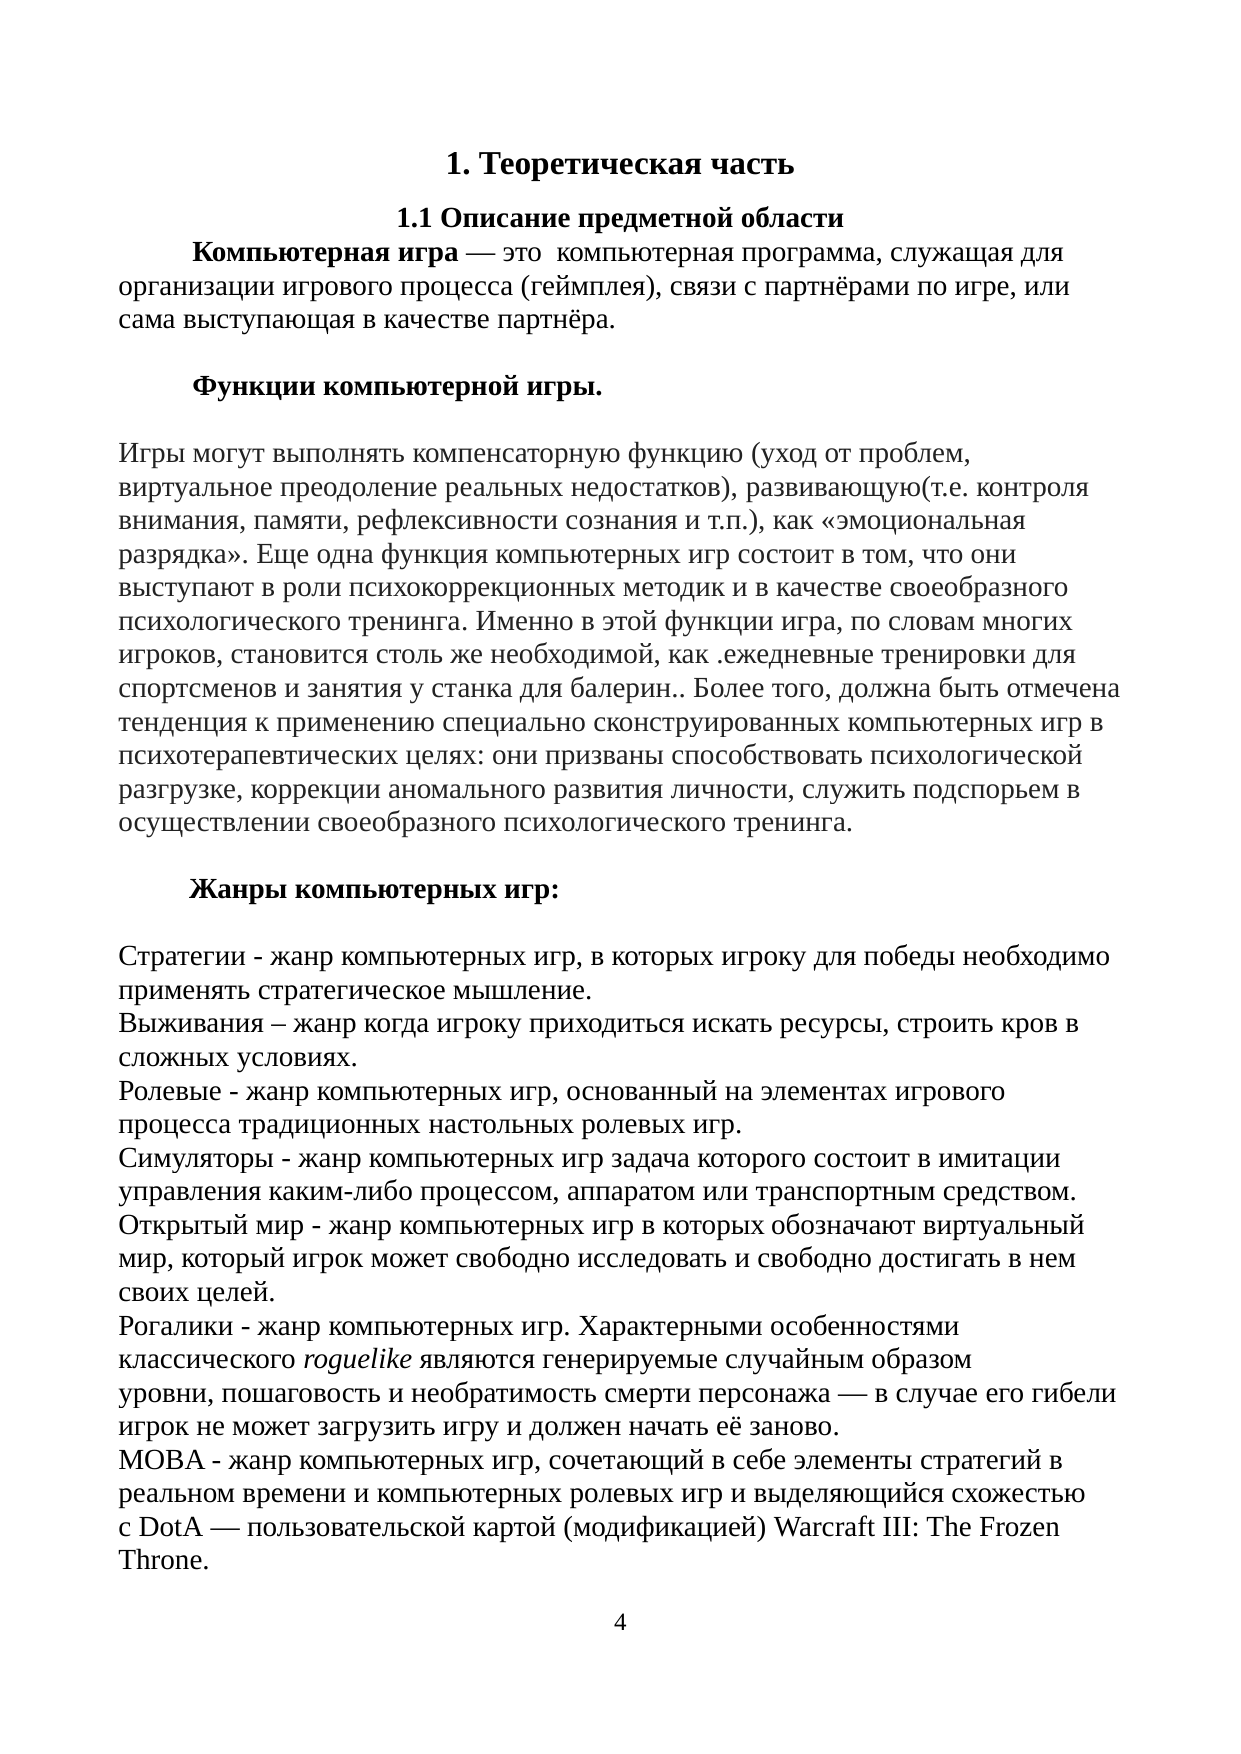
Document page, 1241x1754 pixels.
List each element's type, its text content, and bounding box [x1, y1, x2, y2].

subtitle 1. Теоретическая часть [118, 143, 1122, 181]
text MOBA - жанр компьютерных игр, сочетающий в себе элементы стратегий в реальном времени и компьютерных ролевых игр и выделяющийся схожестью с DotA — пользовательской картой (модификацией) Warcraft III: The Frozen Throne. [118, 1442, 1122, 1576]
text Игры могут выполнять компенсаторную функцию (уход от проблем, виртуальное преодоление реальных недостатков), развивающую(т.е. контроля внимания, памяти, рефлексивности сознания и т.п.), как «эмоциональная разрядка». Еще одна функция компьютерных игр состоит в том, что они выступают в роли психокоррекционных методик и в качестве своеобразного психологического тренинга. Именно в этой функции игра, по словам многих игроков, становится столь же необходимой, как .ежедневные тренировки для спортсменов и занятия у станка для балерин.. Более того, должна быть отмечена тенденция к применению специально сконструированных компьютерных игр в психотерапевтических целях: они призваны способствовать психологической разгрузке, коррекции аномального развития личности, служить подспорьем в осуществлении своеобразного психологического тренинга. [118, 435, 1122, 838]
text Выживания – жанр когда игроку приходиться искать ресурсы, строить кров в сложных условиях. [118, 1006, 1122, 1073]
text Стратегии - жанр компьютерных игр, в которых игроку для победы необходимо применять стратегическое мышление. [118, 938, 1122, 1006]
text Симуляторы - жанр компьютерных игр задача которого состоит в имитации управления каким-либо процессом, аппаратом или транспортным средством. [118, 1140, 1122, 1207]
text Ролевые - жанр компьютерных игр, основанный на элементах игрового процесса традиционных настольных ролевых игр. [118, 1073, 1122, 1140]
text Функции компьютерной игры. [118, 368, 1122, 402]
text Компьютерная игра — это компьютерная программа, служащая для организации игрового процесса (геймплея), связи с партнёрами по игре, или сама выступающая в качестве партнёра. [118, 234, 1122, 335]
text Открытый мир - жанр компьютерных игр в которых обозначают виртуальный мир, который игрок может свободно исследовать и свободно достигать в нем своих целей. [118, 1207, 1122, 1308]
text Жанры компьютерных игр: [189, 871, 1122, 905]
text Рогалики - жанр компьютерных игр. Характерными особенностями классического roguelike являются генерируемые случайным образом уровни, пошаговость и необратимость смерти персонажа — в случае его гибели игрок не может загрузить игру и должен начать её заново. [118, 1308, 1122, 1442]
subtitle 1.1 Описание предметной области [118, 201, 1122, 234]
